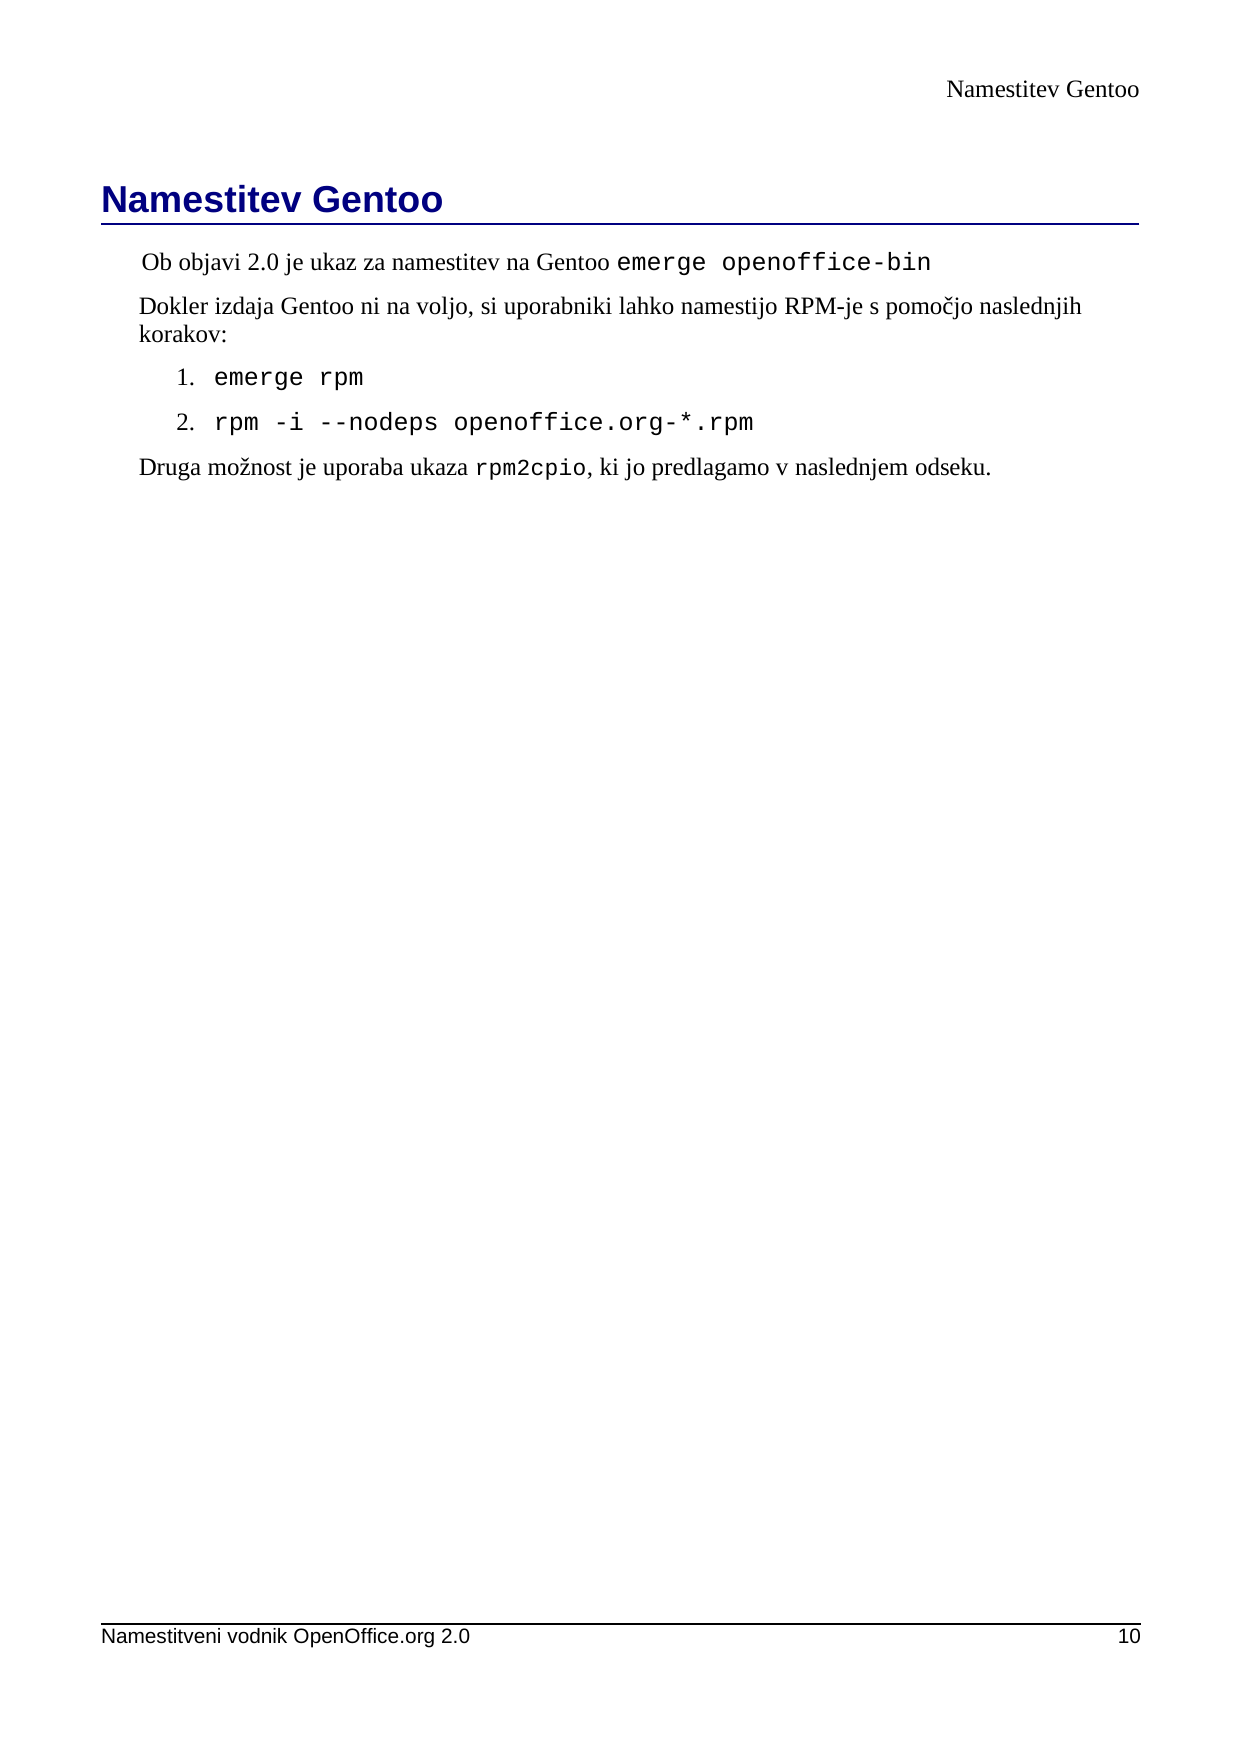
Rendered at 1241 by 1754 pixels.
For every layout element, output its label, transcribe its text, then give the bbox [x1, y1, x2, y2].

text Dokler izdaja Gentoo ni na voljo, si uporabniki lahko namestijo RPM-je s pomočjo naslednjih korakov: [138, 292, 1139, 348]
list rpm -i --nodeps openoffice.org-*.rpm [176, 408, 1139, 438]
text Druga možnost je uporaba ukaza rpm2cpio, ki jo predlagamo v naslednjem odseku. [138, 453, 1139, 482]
list emerge rpm [176, 363, 1139, 393]
text Ob objavi 2.0 je ukaz za namestitev na Gentoo emerge openoffice-bin [141, 247, 1139, 277]
subtitle Namestitev Gentoo [101, 179, 1139, 223]
